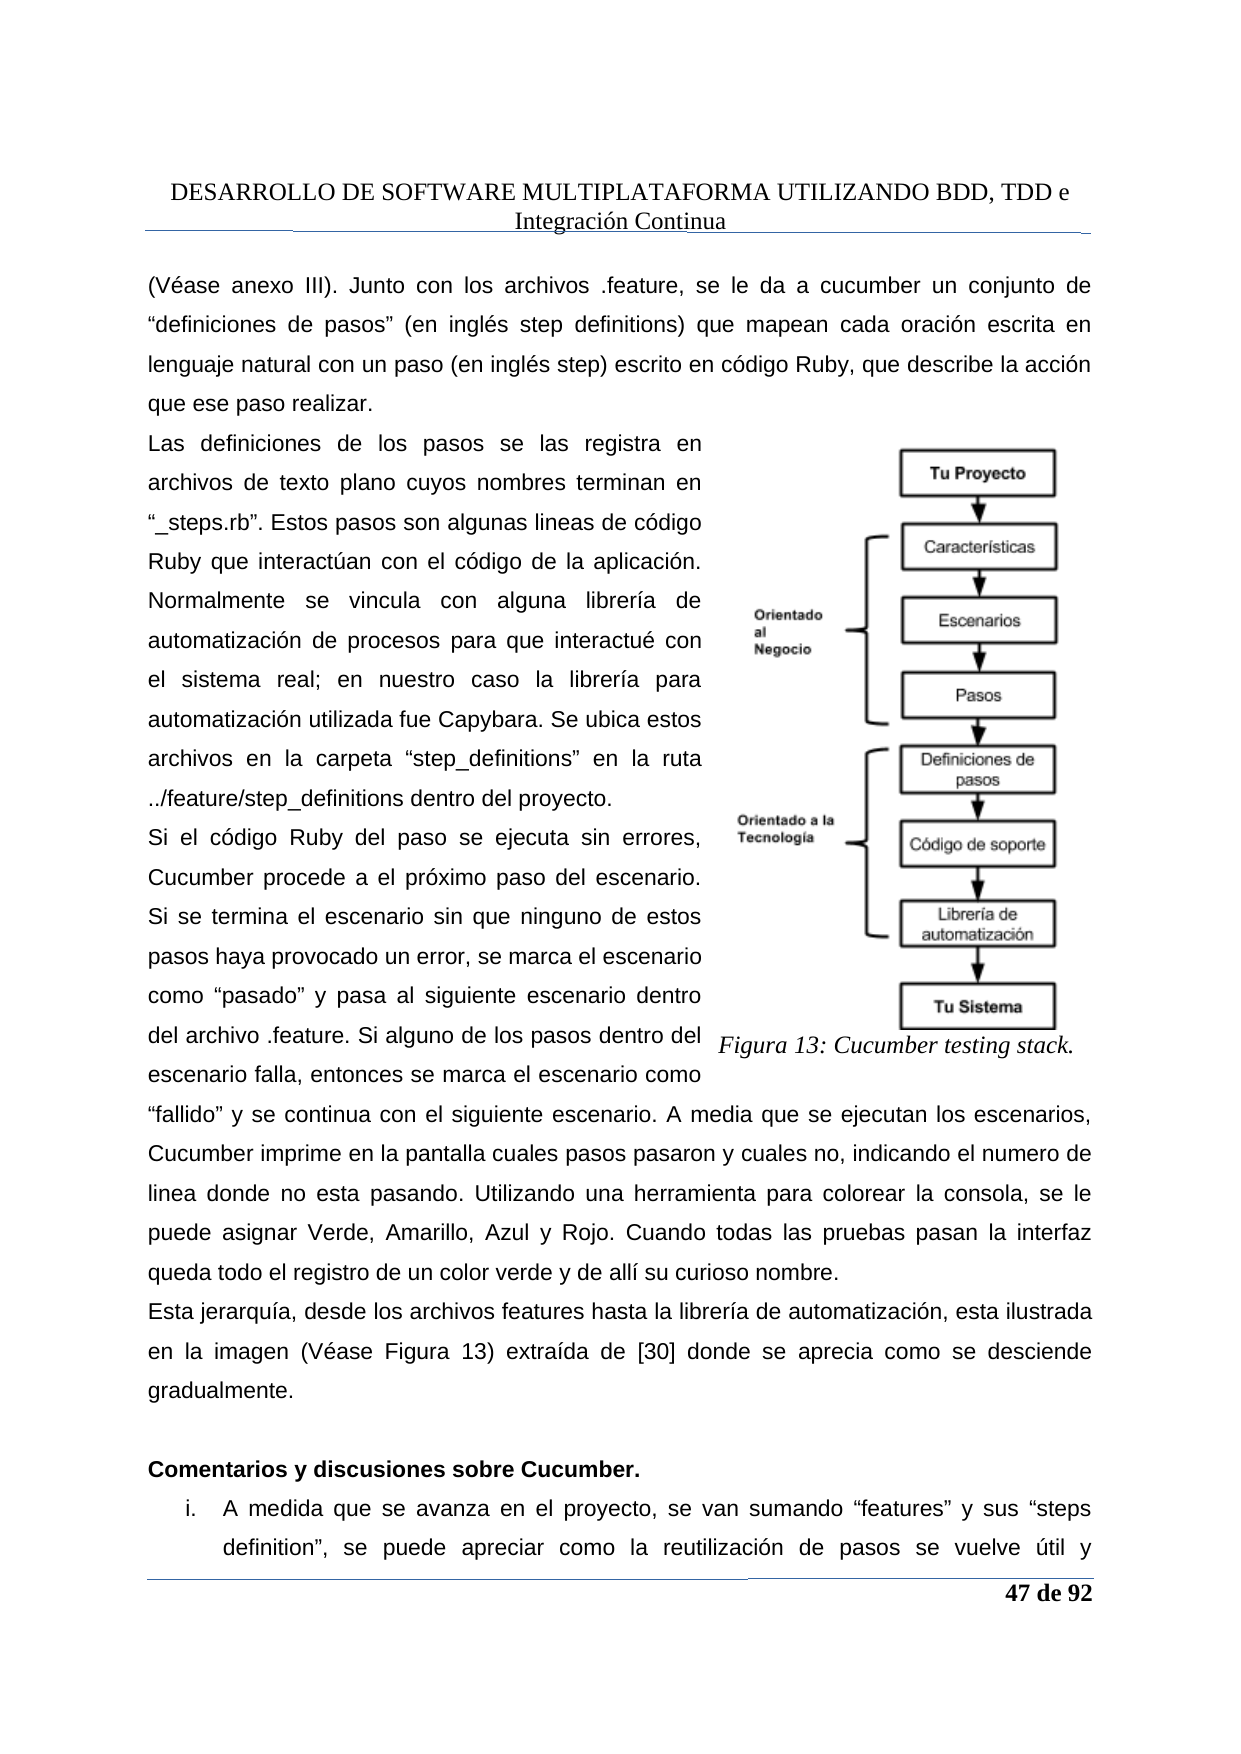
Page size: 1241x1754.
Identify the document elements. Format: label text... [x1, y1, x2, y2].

text Comentarios y discusiones sobre Cucumber. [148, 1456, 1093, 1482]
text (Véase anexo III). Junto con los archivos .feature, se le da a cucumber un conjunto de “definiciones de pasos” (en inglés step definitions) que mapean cada oración escrita en lenguaje natural con un paso (en inglés step) escrito en código Ruby, que describe la acción que ese paso realizar. [148, 272, 1093, 416]
text Figura 13: Cucumber testing stack. [714, 442, 1079, 1058]
text Las definiciones de los pasos se las registra en archivos de texto plano cuyos nombres terminan en “_steps.rb”. Estos pasos son algunas lineas de código Ruby que interactúan con el código de la aplicación. Normalmente se vincula con alguna librería de automatización de procesos para que interactué con el sistema real; en nuestro caso la librería para automatización utilizada fue Capybara. Se ubica estos archivos en la carpeta “step_definitions” en la ruta ../feature/step_definitions dentro del proyecto. [148, 429, 1093, 811]
text Si el código Ruby del paso se ejecuta sin errores, Cucumber procede a el próximo paso del escenario. Si se termina el escenario sin que ninguno de estos pasos haya provocado un error, se marca el escenario como “pasado” y pasa al siguiente escenario dentro del archivo .feature. Si alguno de los pasos dentro del escenario falla, entonces se marca el escenario como “fallido” y se continua con el siguiente escenario. A media que se ejecutan los escenarios, Cucumber imprime en la pantalla cuales pasos pasaron y cuales no, indicando el numero de linea donde no esta pasando. Utilizando una herramienta para colorear la consola, se le puede asignar Verde, Amarillo, Azul y Rojo. Cuando todas las pruebas pasan la interfaz queda todo el registro de un color verde y de allí su curioso nombre. [148, 824, 1093, 1285]
picture [719, 442, 1073, 1030]
text Esta jerarquía, desde los archivos features hasta la librería de automatización, esta ilustrada en la imagen (Véase Figura 13) extraída de [30] donde se aprecia como se desciende gradualmente. [148, 1298, 1093, 1403]
list A medida que se avanza en el proyecto, se van sumando “features” y sus “steps definition”, se puede apreciar como la reutilización de pasos se vuelve útil y [185, 1495, 1093, 1561]
text [714, 1058, 1079, 1098]
